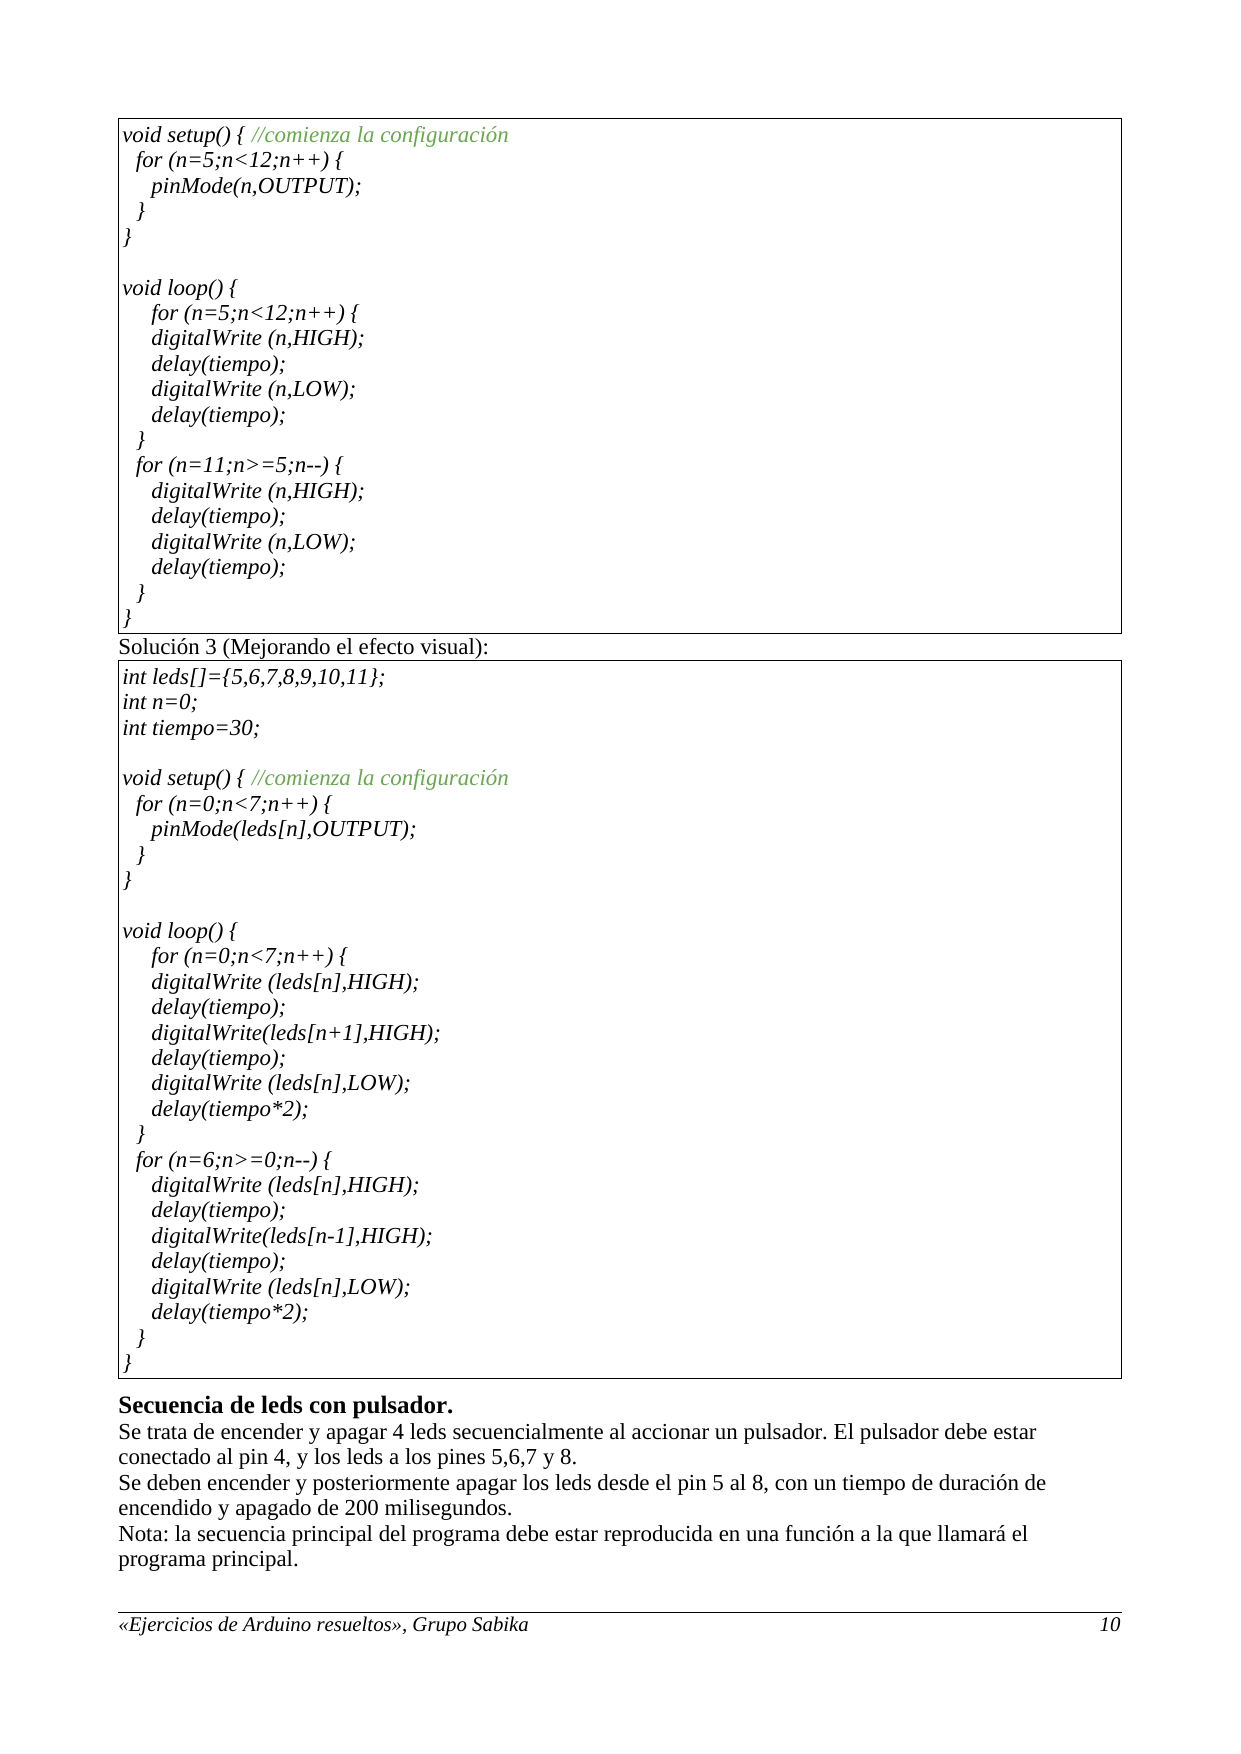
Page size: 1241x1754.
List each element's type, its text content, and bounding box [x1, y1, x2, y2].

text digitalWrite(leds[n+1],HIGH); [119, 1016, 1121, 1041]
text delay(tiempo); [288, 398, 1121, 423]
text delay(tiempo*2); [311, 1295, 1121, 1321]
text } [119, 601, 1121, 633]
text Solución 3 (Mejorando el efecto visual): [489, 634, 1122, 660]
text delay(tiempo); [119, 1193, 1121, 1219]
text pinMode(leds[n],OUTPUT); [335, 812, 1121, 838]
text Se deben encender y posteriormente apagar los leds desde el pin 5 al 8, con un tiempo de duración de encendido y apagado de 200 milisegundos. [513, 1470, 1122, 1521]
text for (n=11;n>=5;n--) { [119, 448, 1121, 474]
text } [147, 423, 1121, 448]
text for (n=5;n<12;n++) { [119, 143, 1121, 169]
text digitalWrite (n,LOW); [288, 525, 1121, 550]
text for (n=0;n<7;n++) { [240, 939, 1121, 965]
text for (n=6;n>=0;n--) { [147, 1143, 1121, 1168]
text delay(tiempo); [288, 990, 1121, 1016]
text delay(tiempo*2); [311, 1092, 1121, 1117]
text int n=0; [200, 685, 1121, 711]
text digitalWrite (leds[n],LOW); [288, 1270, 1121, 1295]
text int tiempo=30; [119, 711, 1121, 736]
text void setup() { //comienza la configuración [119, 761, 1121, 787]
text delay(tiempo); [288, 499, 1121, 525]
text pinMode(n,OUTPUT); [346, 169, 1121, 194]
text void loop() { [119, 914, 1121, 939]
text } [119, 1346, 1121, 1378]
text delay(tiempo); [288, 1041, 1121, 1066]
text } [133, 863, 1121, 888]
text Se trata de encender y apagar 4 leds secuencialmente al accionar un pulsador. El pulsador debe estar conectado al pin 4, y los leds a los pines 5,6,7 y 8. [578, 1419, 1122, 1470]
text digitalWrite (n,HIGH); [362, 321, 1121, 347]
text } [133, 220, 1121, 245]
text delay(tiempo); [288, 347, 1121, 372]
text } [147, 194, 1121, 220]
text digitalWrite(leds[n-1],HIGH); [288, 1219, 1121, 1244]
text for (n=0;n<7;n++) { [335, 787, 1121, 812]
text delay(tiempo); [288, 550, 1121, 576]
text digitalWrite (n,LOW); [288, 372, 1121, 398]
text } [147, 838, 1121, 863]
text void loop() { [119, 271, 1121, 296]
text } [119, 1321, 1121, 1346]
text digitalWrite (leds[n],HIGH); [350, 965, 1121, 990]
text Secuencia de leds con pulsador. [453, 1391, 1122, 1419]
text } [119, 576, 1121, 601]
text Nota: la secuencia principal del programa debe estar reproducida en una función a la que llamará el programa principal. [299, 1521, 1122, 1571]
text for (n=5;n<12;n++) { [240, 296, 1121, 321]
text delay(tiempo); [288, 1244, 1121, 1270]
text void setup() { //comienza la configuración [119, 119, 1121, 143]
text digitalWrite (leds[n],HIGH); [334, 1168, 1121, 1193]
text digitalWrite (leds[n],LOW); [288, 1066, 1121, 1092]
text } [147, 1117, 1121, 1143]
text int leds[]={5,6,7,8,9,10,11}; [119, 661, 1121, 685]
text digitalWrite (n,HIGH); [346, 474, 1121, 499]
